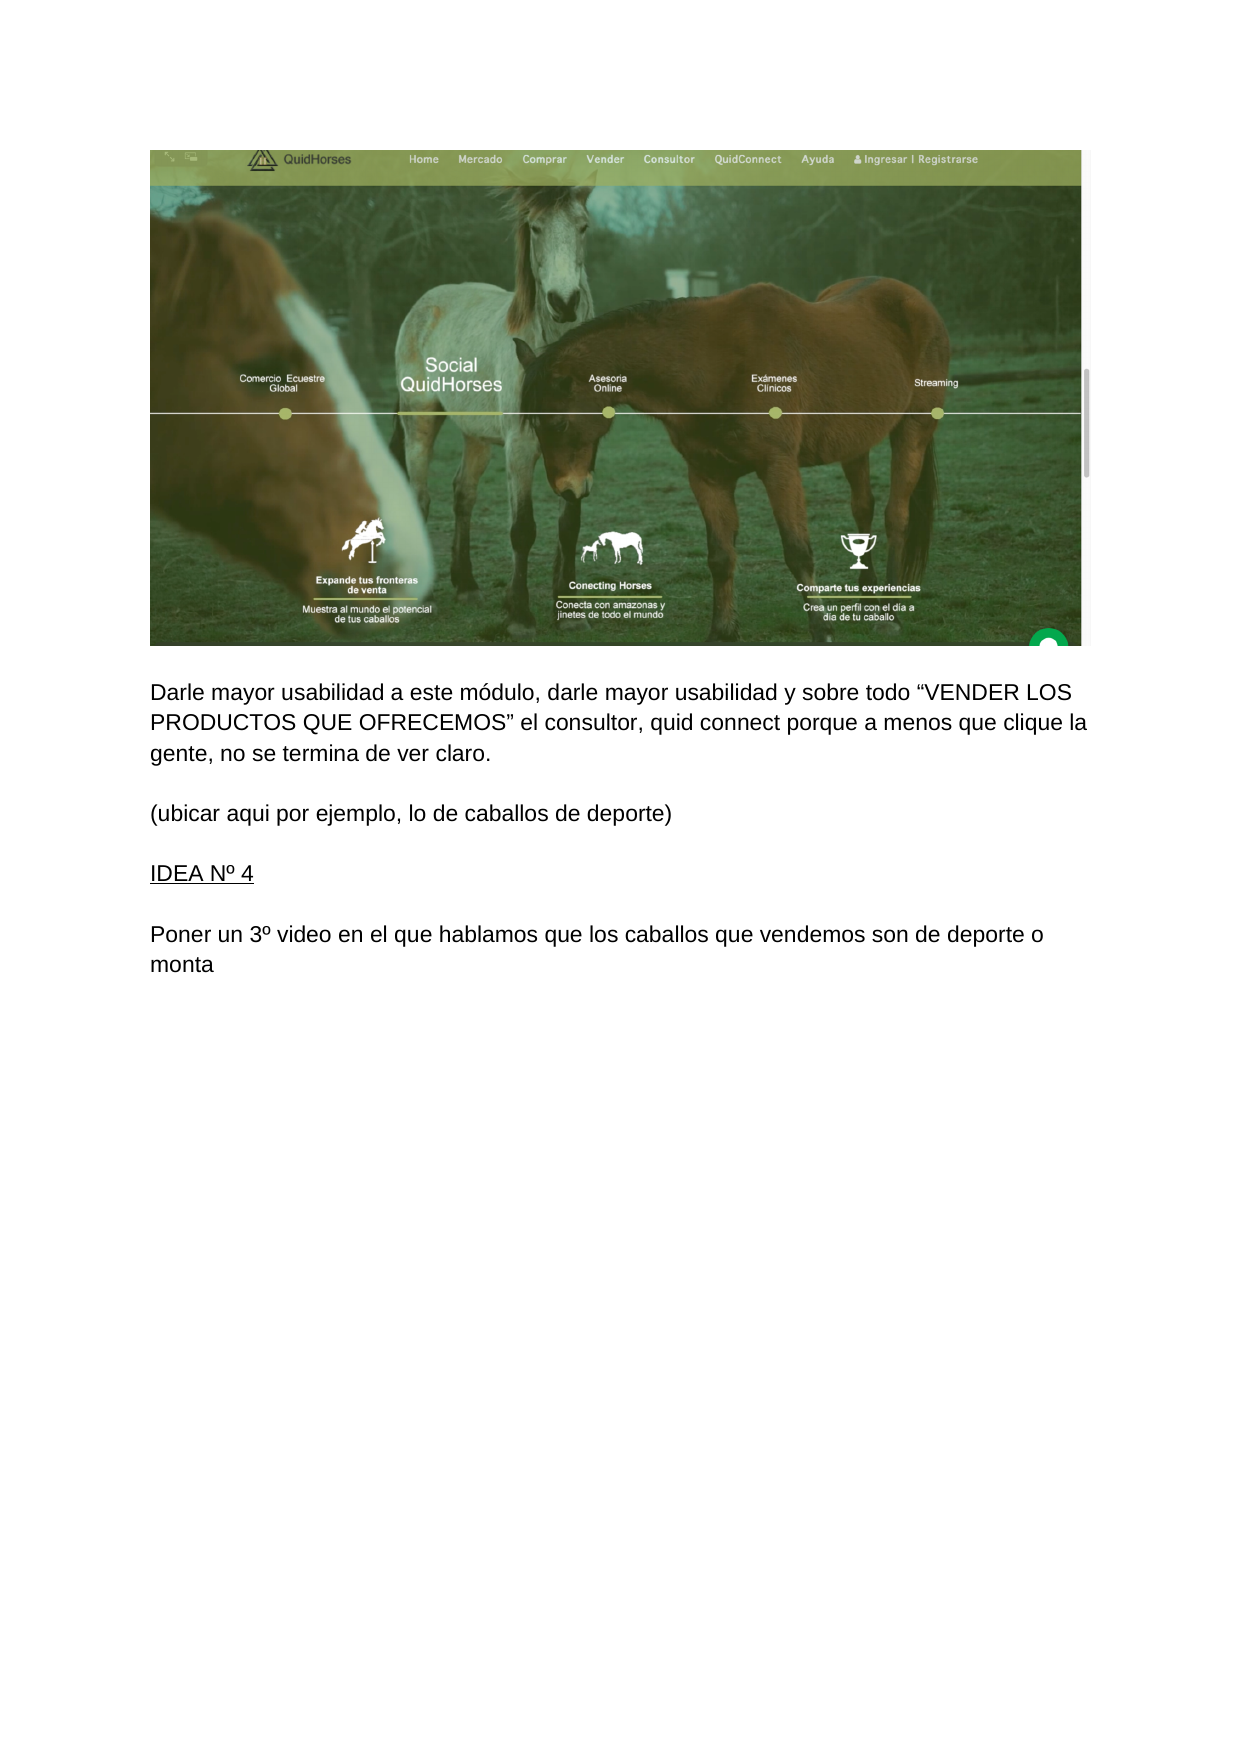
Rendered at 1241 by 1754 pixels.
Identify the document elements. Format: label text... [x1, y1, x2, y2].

picture [150, 150, 1091, 646]
text (ubicar aqui por ejemplo, lo de caballos de deporte) [150, 800, 1090, 826]
text IDEA Nº 4 [150, 860, 1090, 887]
text Darle mayor usabilidad a este módulo, darle mayor usabilidad y sobre todo “VENDER LOS PRODUCTOS QUE OFRECEMOS” el consultor, quid connect porque a menos que clique la gente, no se termina de ver claro. [150, 679, 1090, 766]
text Poner un 3º video en el que hablamos que los caballos que vendemos son de deporte o monta [150, 921, 1090, 977]
